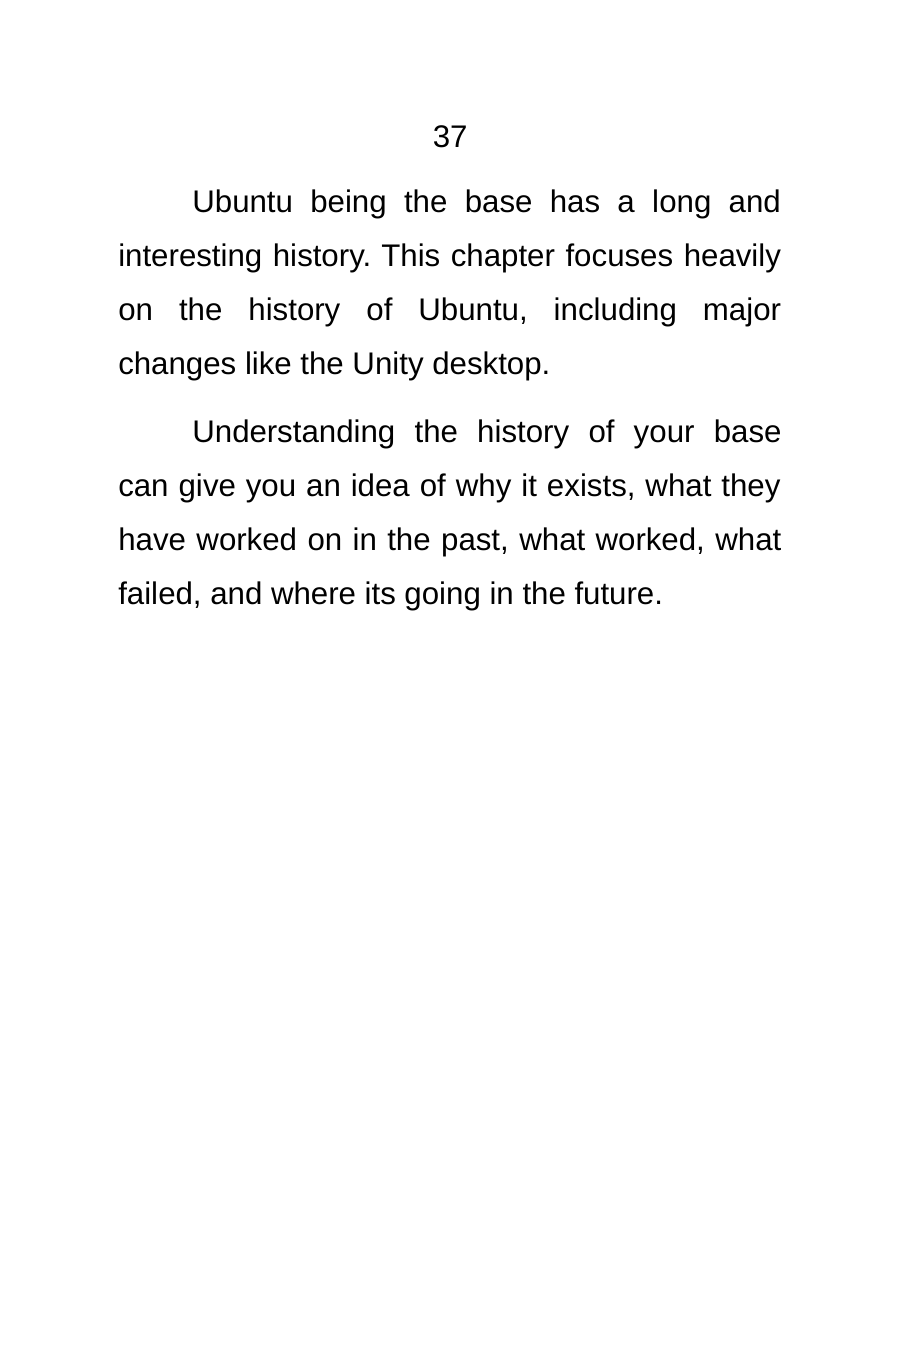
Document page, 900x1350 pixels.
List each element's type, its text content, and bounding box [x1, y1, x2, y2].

text Ubuntu being the base has a long and interesting history. This chapter focuses heavily on the history of Ubuntu, including major changes like the Unity desktop. [118, 183, 782, 381]
text Understanding the history of your base can give you an idea of why it exists, what they have worked on in the past, what worked, what failed, and where its going in the future. [118, 413, 782, 611]
